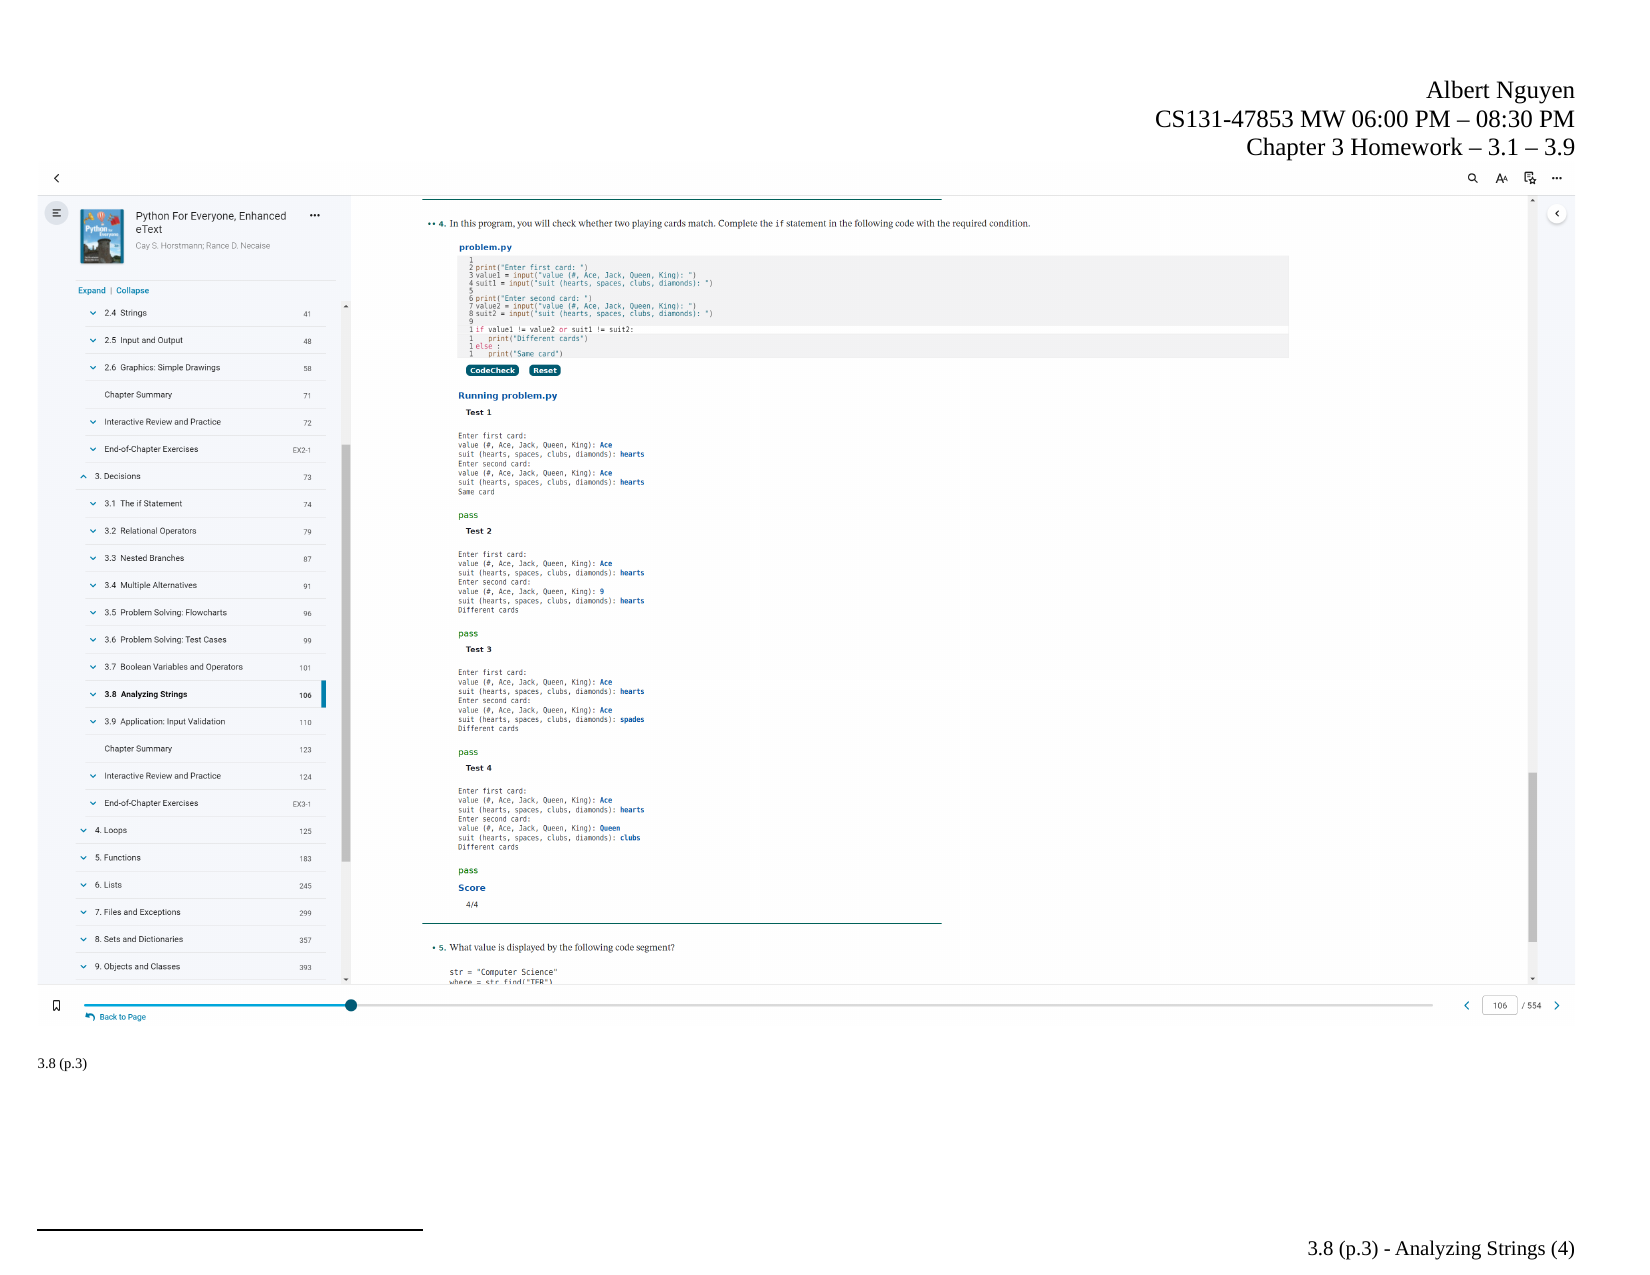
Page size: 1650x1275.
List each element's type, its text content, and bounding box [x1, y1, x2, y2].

text - Analyzing Strings (4) [37, 1236, 1575, 1260]
picture [37, 161, 1575, 1026]
